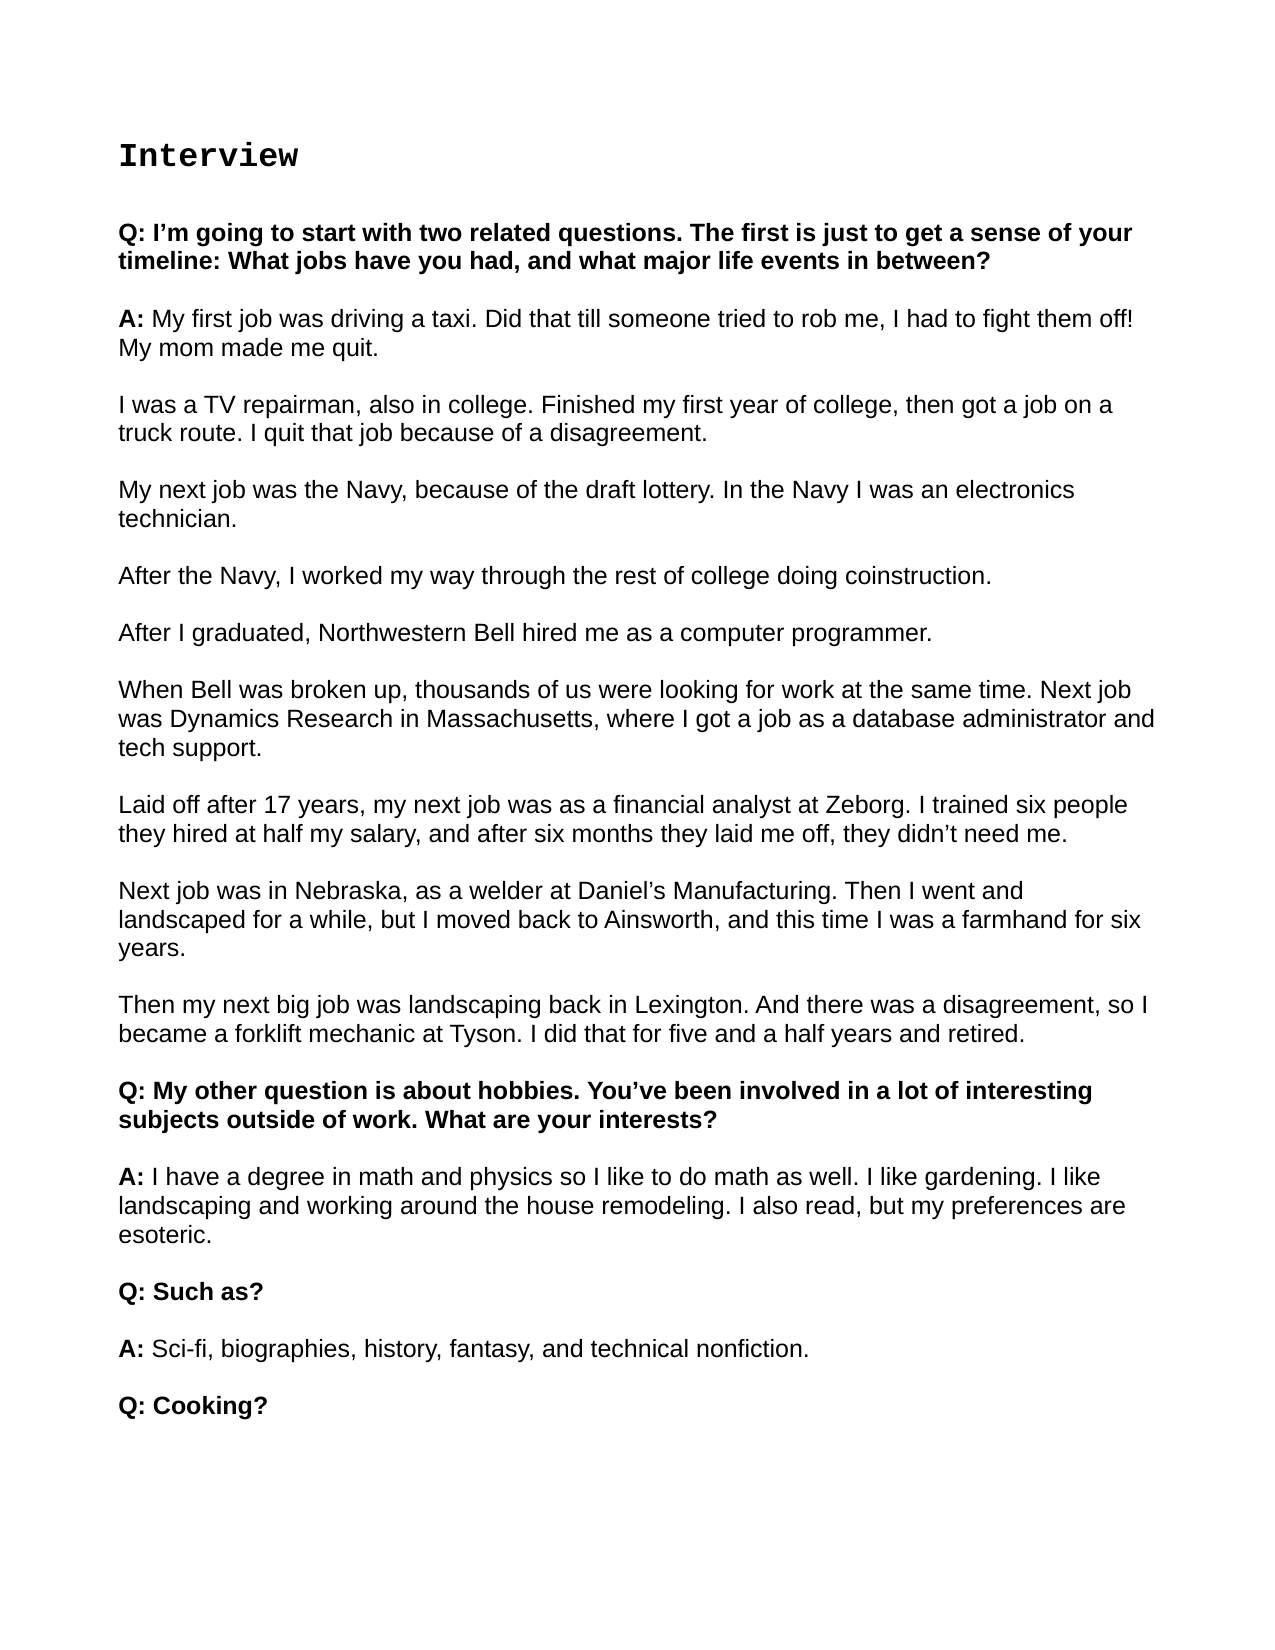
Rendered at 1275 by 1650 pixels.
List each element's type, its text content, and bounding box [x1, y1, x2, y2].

text When Bell was broken up, thousands of us were looking for work at the same time. Next job was Dynamics Research in Massachusetts, where I got a job as a database administrator and tech support. [118, 676, 1157, 762]
subtitle Interview [118, 139, 1157, 177]
text Q: I’m going to start with two related questions. The first is just to get a sense of your timeline: What jobs have you had, and what major life events in between? A: My first job was driving a taxi. Did that till someone tried to rob me, I had to fight them off! My mom made me quit. [118, 218, 1157, 361]
text After the Navy, I worked my way through the rest of college doing coinstruction. [118, 561, 1157, 590]
text After I graduated, Northwestern Bell hired me as a computer programmer. [118, 618, 1157, 647]
text A: I have a degree in math and physics so I like to do math as well. I like gardening. I like landscaping and working around the house remodeling. I also read, but my preferences are esoteric. [118, 1162, 1157, 1248]
text Q: Cooking? [118, 1363, 1157, 1420]
text A: Sci-fi, biographies, history, fantasy, and technical nonfiction. [118, 1334, 1157, 1363]
text Laid off after 17 years, my next job was as a financial analyst at Zeborg. I trained six people they hired at half my salary, and after six months they laid me off, they didn’t need me. [118, 790, 1157, 848]
text My next job was the Navy, because of the draft lottery. In the Navy I was an electronics technician. [118, 476, 1157, 533]
text Q: Such as? [118, 1277, 1157, 1306]
text I was a TV repairman, also in college. Finished my first year of college, then got a job on a truck route. I quit that job because of a disagreement. [118, 390, 1157, 447]
text Then my next big job was landscaping back in Lexington. And there was a disagreement, so I became a forklift mechanic at Tyson. I did that for five and a half years and retired. [118, 991, 1157, 1048]
text Q: My other question is about hobbies. You’ve been involved in a lot of interesting subjects outside of work. What are your interests? [118, 1076, 1157, 1134]
text Next job was in Nebraska, as a welder at Daniel’s Manufacturing. Then I went and landscaped for a while, but I moved back to Ainsworth, and this time I was a farmhand for six years. [118, 876, 1157, 962]
